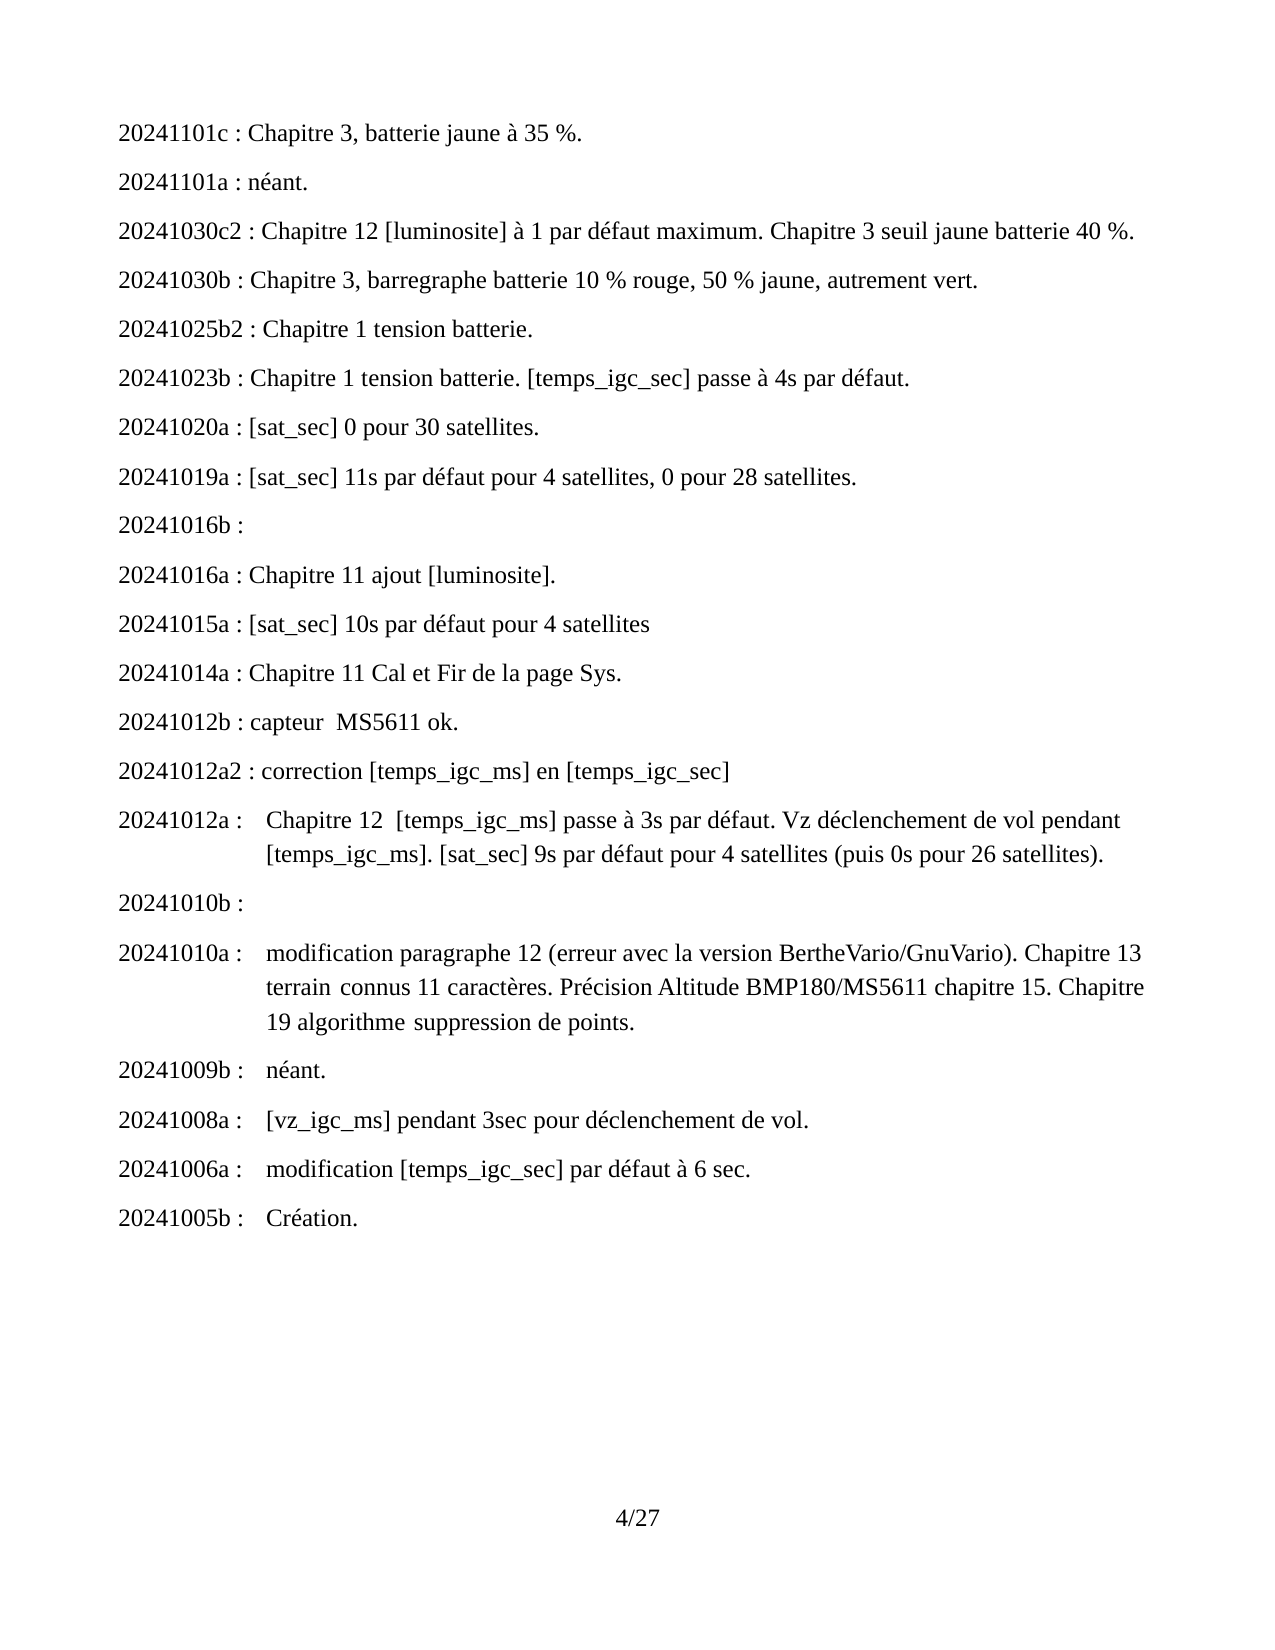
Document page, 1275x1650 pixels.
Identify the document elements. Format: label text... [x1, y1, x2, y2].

text 20241009b : néant. [118, 1056, 1157, 1084]
text 20241016a : Chapitre 11 ajout [luminosite]. [118, 560, 1157, 588]
text 20241020a : [sat_sec] 0 pour 30 satellites. [118, 412, 1157, 441]
text 20241030c2 : Chapitre 12 [luminosite] à 1 par défaut maximum. Chapitre 3 seuil jaune batterie 40 %. [118, 216, 1157, 245]
text 20241012a2 : correction [temps_igc_ms] en [temps_igc_sec] [118, 756, 1157, 785]
text 20241015a : [sat_sec] 10s par défaut pour 4 satellites [118, 609, 1157, 637]
text 20241030b : Chapitre 3, barregraphe batterie 10 % rouge, 50 % jaune, autrement vert. [118, 265, 1157, 294]
text 20241023b : Chapitre 1 tension batterie. [temps_igc_sec] passe à 4s par défaut. [118, 363, 1157, 392]
text 20241025b2 : Chapitre 1 tension batterie. [118, 314, 1157, 343]
text 20241008a : [vz_igc_ms] pendant 3sec pour déclenchement de vol. [118, 1105, 1157, 1133]
text 20241012b : capteur MS5611 ok. [118, 707, 1157, 736]
text 20241019a : [sat_sec] 11s par défaut pour 4 satellites, 0 pour 28 satellites. [118, 462, 1157, 490]
text 20241014a : Chapitre 11 Cal et Fir de la page Sys. [118, 658, 1157, 687]
text 20241101c : Chapitre 3, batterie jaune à 35 %. [118, 118, 1157, 147]
text 20241010a : modification paragraphe 12 (erreur avec la version BertheVario/GnuVario). Chapitre 13 terrain connus 11 caractères. Précision Altitude BMP180/MS5611 chapitre 15. Chapitre 19 algorithme suppression de points. [118, 938, 1157, 1035]
text 20241016b : [118, 511, 1157, 539]
text 20241012a : Chapitre 12 [temps_igc_ms] passe à 3s par défaut. Vz déclenchement de vol pendant [temps_igc_ms]. [sat_sec] 9s par défaut pour 4 satellites (puis 0s pour 26 satellites). [118, 805, 1157, 868]
text 20241010b : [118, 888, 1157, 917]
text 20241101a : néant. [118, 167, 1157, 196]
text 20241005b : Création. [118, 1203, 1157, 1232]
text 20241006a : modification [temps_igc_sec] par défaut à 6 sec. [118, 1154, 1157, 1182]
